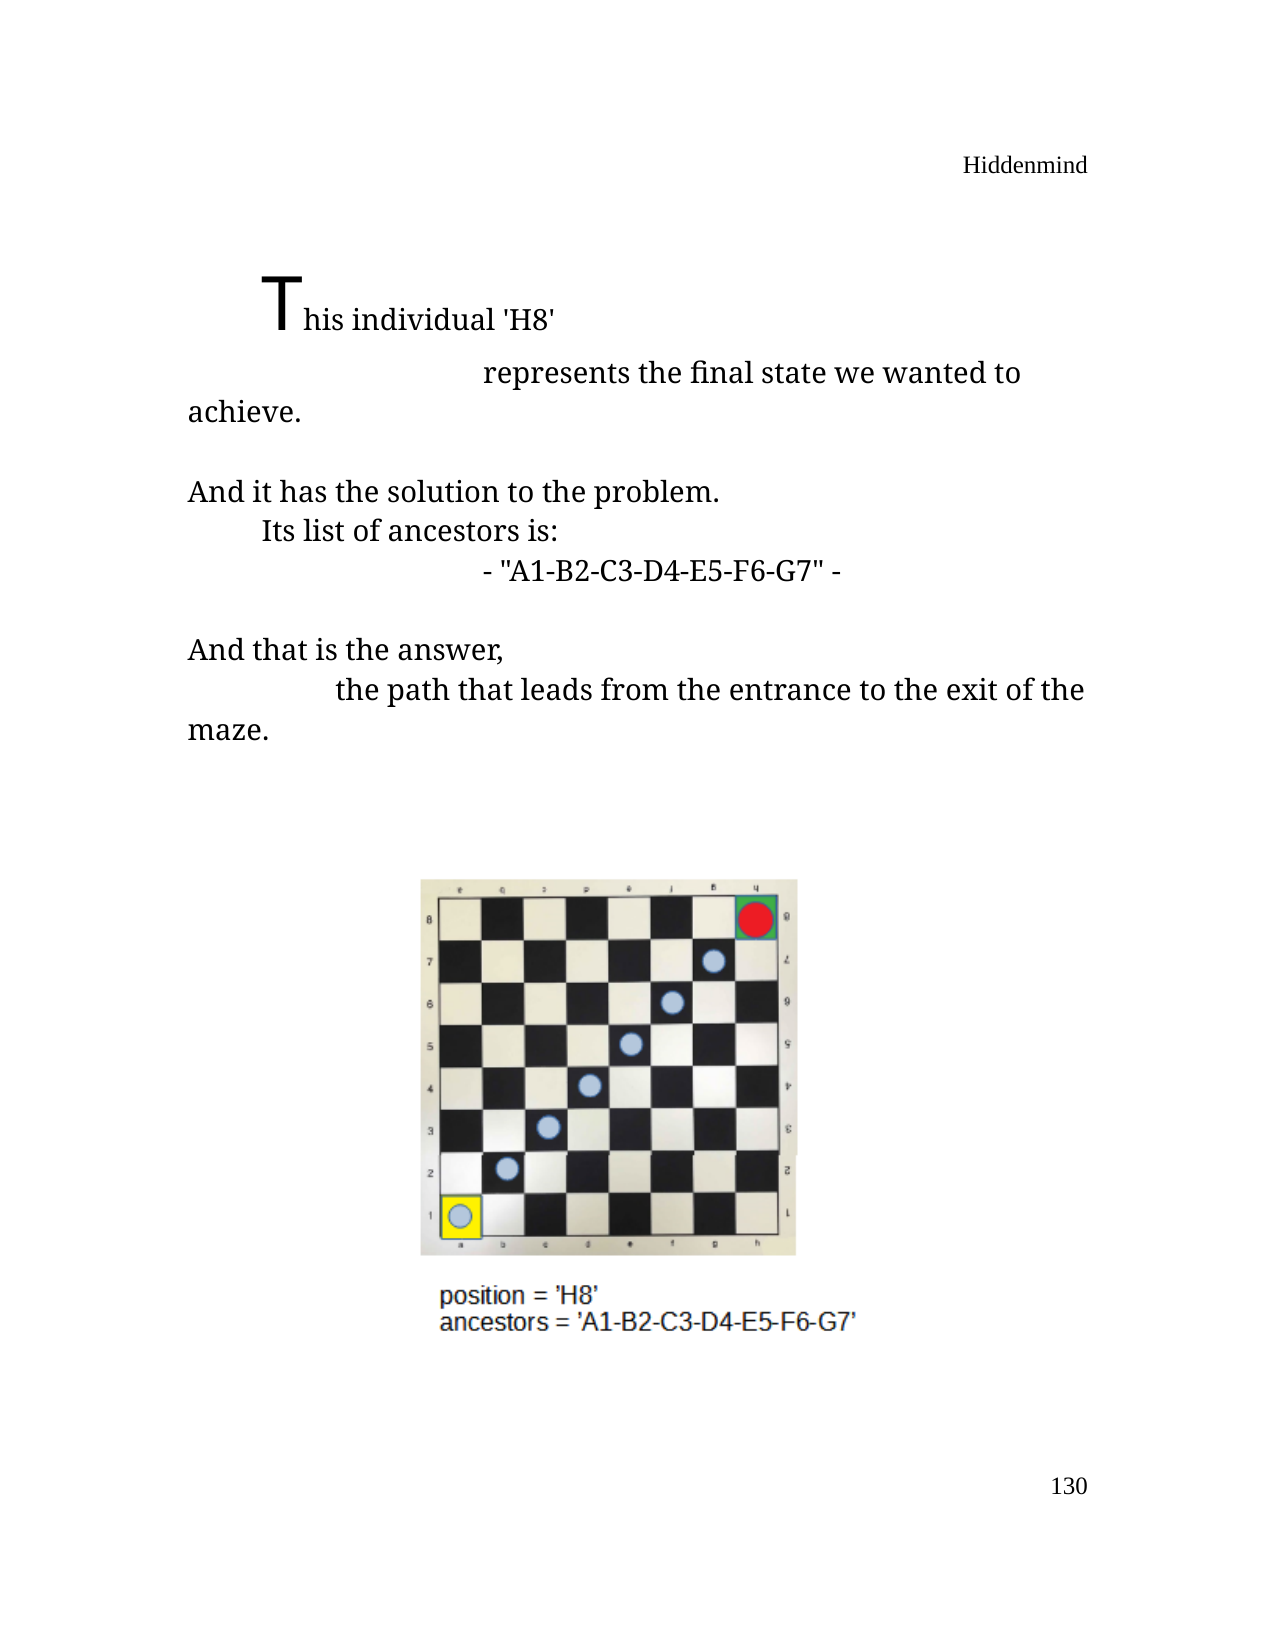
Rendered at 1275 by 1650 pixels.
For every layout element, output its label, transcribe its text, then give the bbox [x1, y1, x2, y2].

text represents the final state we wanted to achieve. [187, 352, 1087, 431]
picture [410, 867, 865, 1342]
text the path that leads from the entrance to the exit of the maze. [187, 669, 1087, 749]
text And it has the solution to the problem. [187, 471, 1087, 511]
text This individual 'H8' [187, 250, 1087, 352]
text Its list of ancestors is: [187, 511, 1087, 550]
text - "A1-B2-C3-D4-E5-F6-G7" - [187, 550, 1087, 590]
text And that is the answer, [187, 630, 1087, 669]
